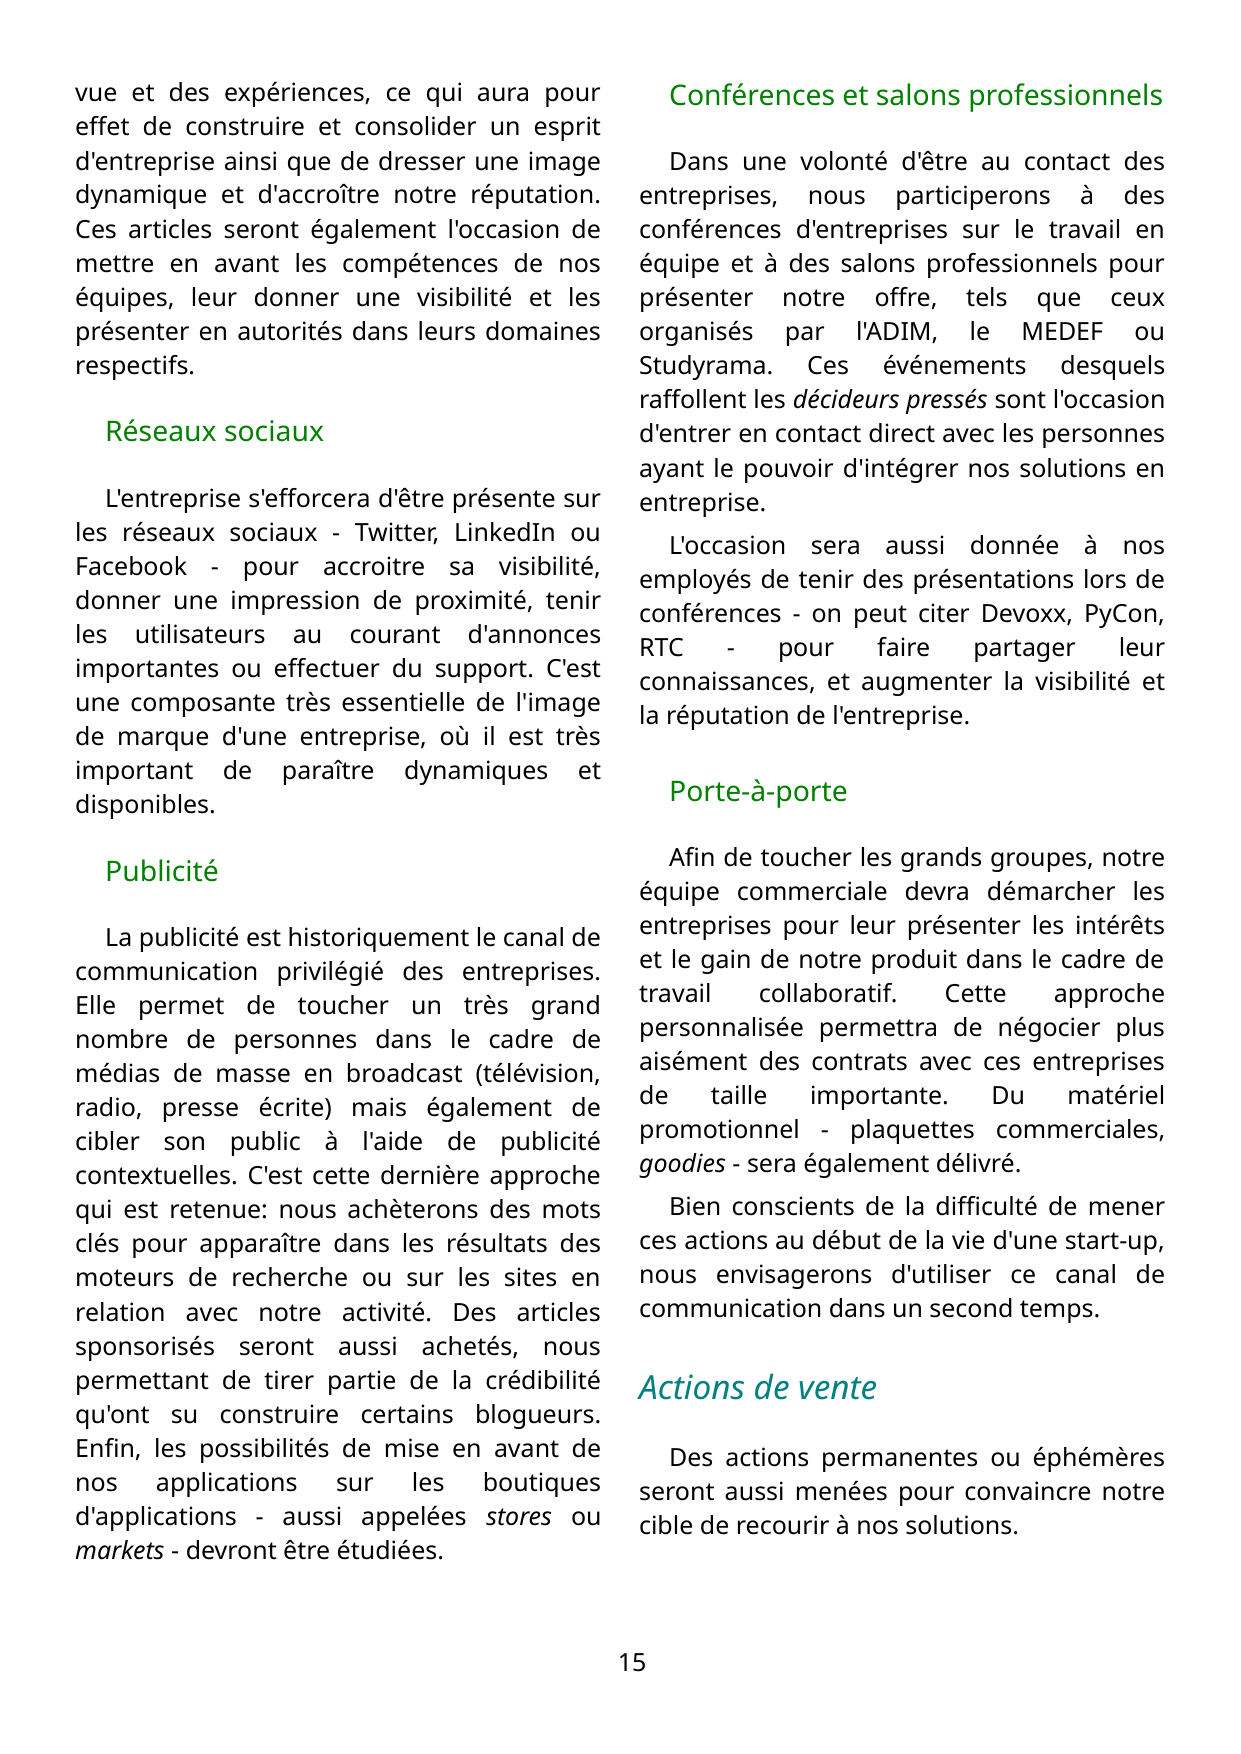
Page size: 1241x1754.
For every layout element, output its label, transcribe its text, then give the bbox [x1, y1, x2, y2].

text L'occasion sera aussi donnée à nos employés de tenir des présentations lors de conférences - on peut citer Devoxx, PyCon, RTC - pour faire partager leur connaissances, et augmenter la visibilité et la réputation de l'entreprise. [639, 527, 1166, 732]
text Bien conscients de la difficulté de mener ces actions au début de la vie d'une start-up, nous envisagerons d'utiliser ce canal de communication dans un second temps. [639, 1189, 1166, 1325]
text L'entreprise s'efforcera d'être présente sur les réseaux sociaux - Twitter, LinkedIn ou Facebook - pour accroitre sa visibilité, donner une impression de proximité, tenir les utilisateurs au courant d'annonces importantes ou effectuer du support. C'est une composante très essentielle de l'image de marque d'une entreprise, où il est très important de paraître dynamiques et disponibles. [75, 480, 601, 821]
text Des actions permanentes ou éphémères seront aussi menées pour convaincre notre cible de recourir à nos solutions. [639, 1439, 1166, 1542]
text Afin de toucher les grands groupes, notre équipe commerciale devra démarcher les entreprises pour leur présenter les intérêts et le gain de notre produit dans le cadre de travail collaboratif. Cette approche personnalisée permettra de négocier plus aisément des contrats avec ces entreprises de taille importante. Du matériel promotionnel - plaquettes commerciales, goodies - sera également délivré. [639, 839, 1166, 1180]
subtitle Conférences et salons professionnels [639, 75, 1166, 114]
subtitle Publicité [75, 851, 601, 889]
subtitle Porte-à-porte [639, 771, 1166, 809]
text vue et des expériences, ce qui aura pour effet de construire et consolider un esprit d'entreprise ainsi que de dresser une image dynamique et d'accroître notre réputation. Ces articles seront également l'occasion de mettre en avant les compétences de nos équipes, leur donner une visibilité et les présenter en autorités dans leurs domaines respectifs. [75, 75, 601, 382]
subtitle Réseaux sociaux [75, 412, 601, 450]
subtitle Actions de vente [639, 1364, 1166, 1409]
text La publicité est historiquement le canal de communication privilégié des entreprises. Elle permet de toucher un très grand nombre de personnes dans le cadre de médias de masse en broadcast (télévision, radio, presse écrite) mais également de cibler son public à l'aide de publicité contextuelles. C'est cette dernière approche qui est retenue: nous achèterons des mots clés pour apparaître dans les résultats des moteurs de recherche ou sur les sites en relation avec notre activité. Des articles sponsorisés seront aussi achetés, nous permettant de tirer partie de la crédibilité qu'ont su construire certains blogueurs. Enfin, les possibilités de mise en avant de nos applications sur les boutiques d'applications - aussi appelées stores ou markets - devront être étudiées. [75, 919, 601, 1567]
text Dans une volonté d'être au contact des entreprises, nous participerons à des conférences d'entreprises sur le travail en équipe et à des salons professionnels pour présenter notre offre, tels que ceux organisés par l'ADIM, le MEDEF ou Studyrama. Ces événements desquels raffollent les décideurs pressés sont l'occasion d'entrer en contact direct avec les personnes ayant le pouvoir d'intégrer nos solutions en entreprise. [639, 144, 1166, 518]
